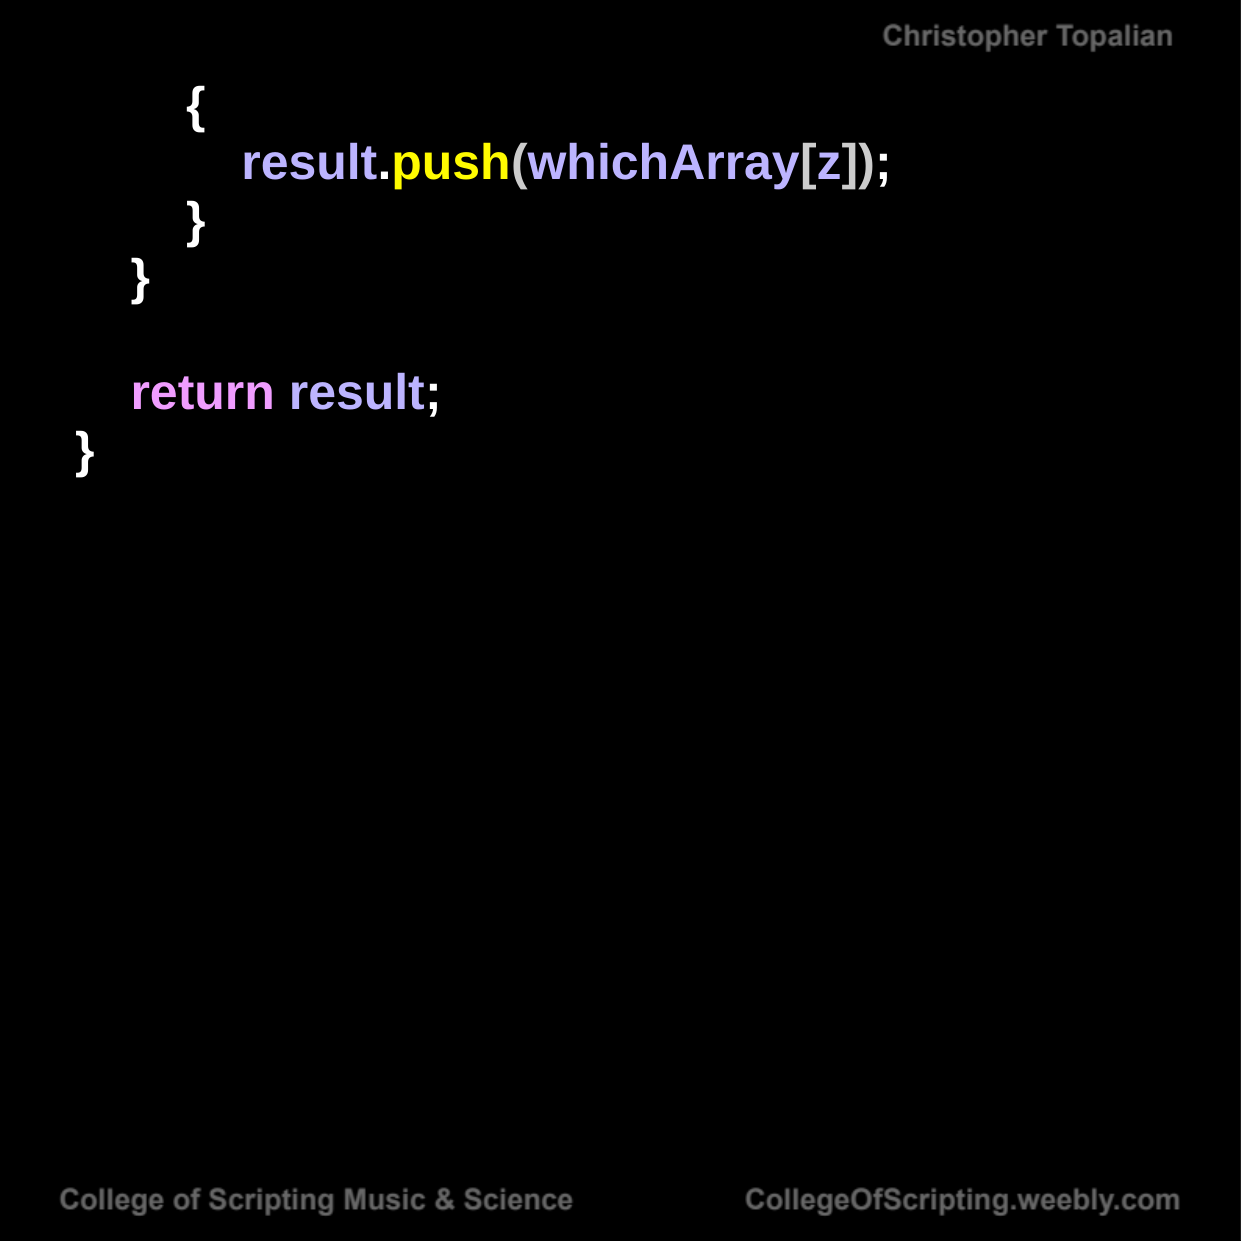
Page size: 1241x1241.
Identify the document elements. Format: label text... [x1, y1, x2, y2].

text } [75, 420, 1166, 477]
text } [75, 190, 1166, 247]
text result.push(whichArray[z]); [75, 132, 1166, 190]
text { [75, 75, 1166, 132]
text } [75, 247, 1166, 305]
text return result; [75, 362, 1166, 420]
